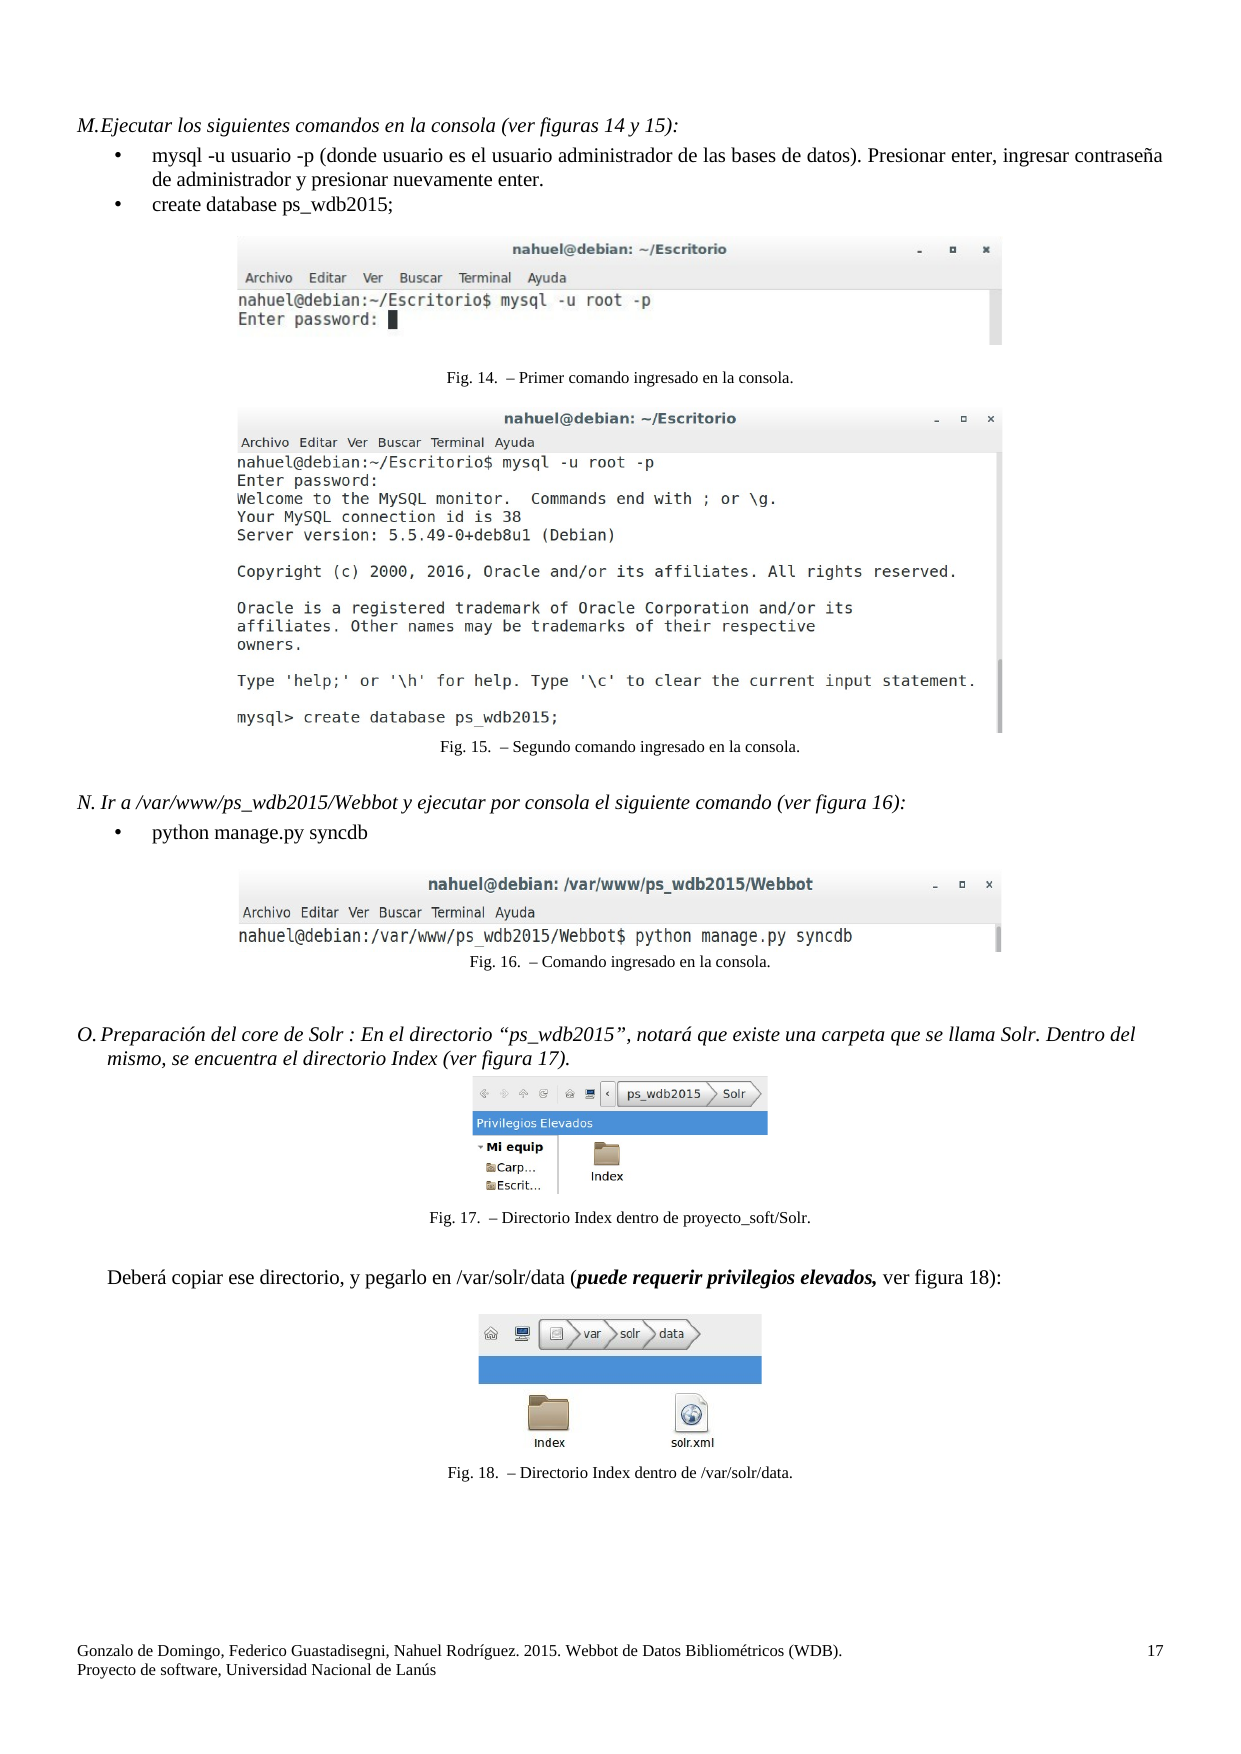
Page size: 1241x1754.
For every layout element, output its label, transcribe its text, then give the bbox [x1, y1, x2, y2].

picture [237, 407, 1003, 733]
text Deberá copiar ese directorio, y pegarlo en /var/solr/data (puede requerir privilegios elevados, ver figura 18): [77, 1265, 1163, 1289]
list – Comando ingresado en la consola. [77, 952, 1163, 971]
list – Directorio Index dentro de /var/solr/data. [77, 1463, 1163, 1482]
subtitle Ir a /var/www/ps_wdb2015/Webbot y ejecutar por consola el siguiente comando (ver figura 16): [77, 789, 1163, 814]
list – Segundo comando ingresado en la consola. [77, 737, 1163, 756]
list – Directorio Index dentro de proyecto_soft/Solr. [77, 1208, 1163, 1227]
picture [478, 1314, 762, 1452]
picture [238, 869, 1002, 952]
subtitle Ejecutar los siguientes comandos en la consola (ver figuras 14 y 15): [77, 112, 1163, 137]
list create database ps_wdb2015; [114, 192, 1163, 216]
list mysql -u usuario -p (donde usuario es el usuario administrador de las bases de datos). Presionar enter, ingresar contraseña de administrador y presionar nuevamente enter. [114, 143, 1163, 191]
picture [237, 236, 1003, 345]
list python manage.py syncdb [114, 820, 1163, 844]
list – Primer comando ingresado en la consola. [77, 368, 1163, 387]
subtitle Preparación del core de Solr : En el directorio “ps_wdb2015”, notará que existe una carpeta que se llama Solr. Dentro del mismo, se encuentra el directorio Index (ver figura 17). [77, 1022, 1163, 1070]
picture [472, 1076, 768, 1194]
